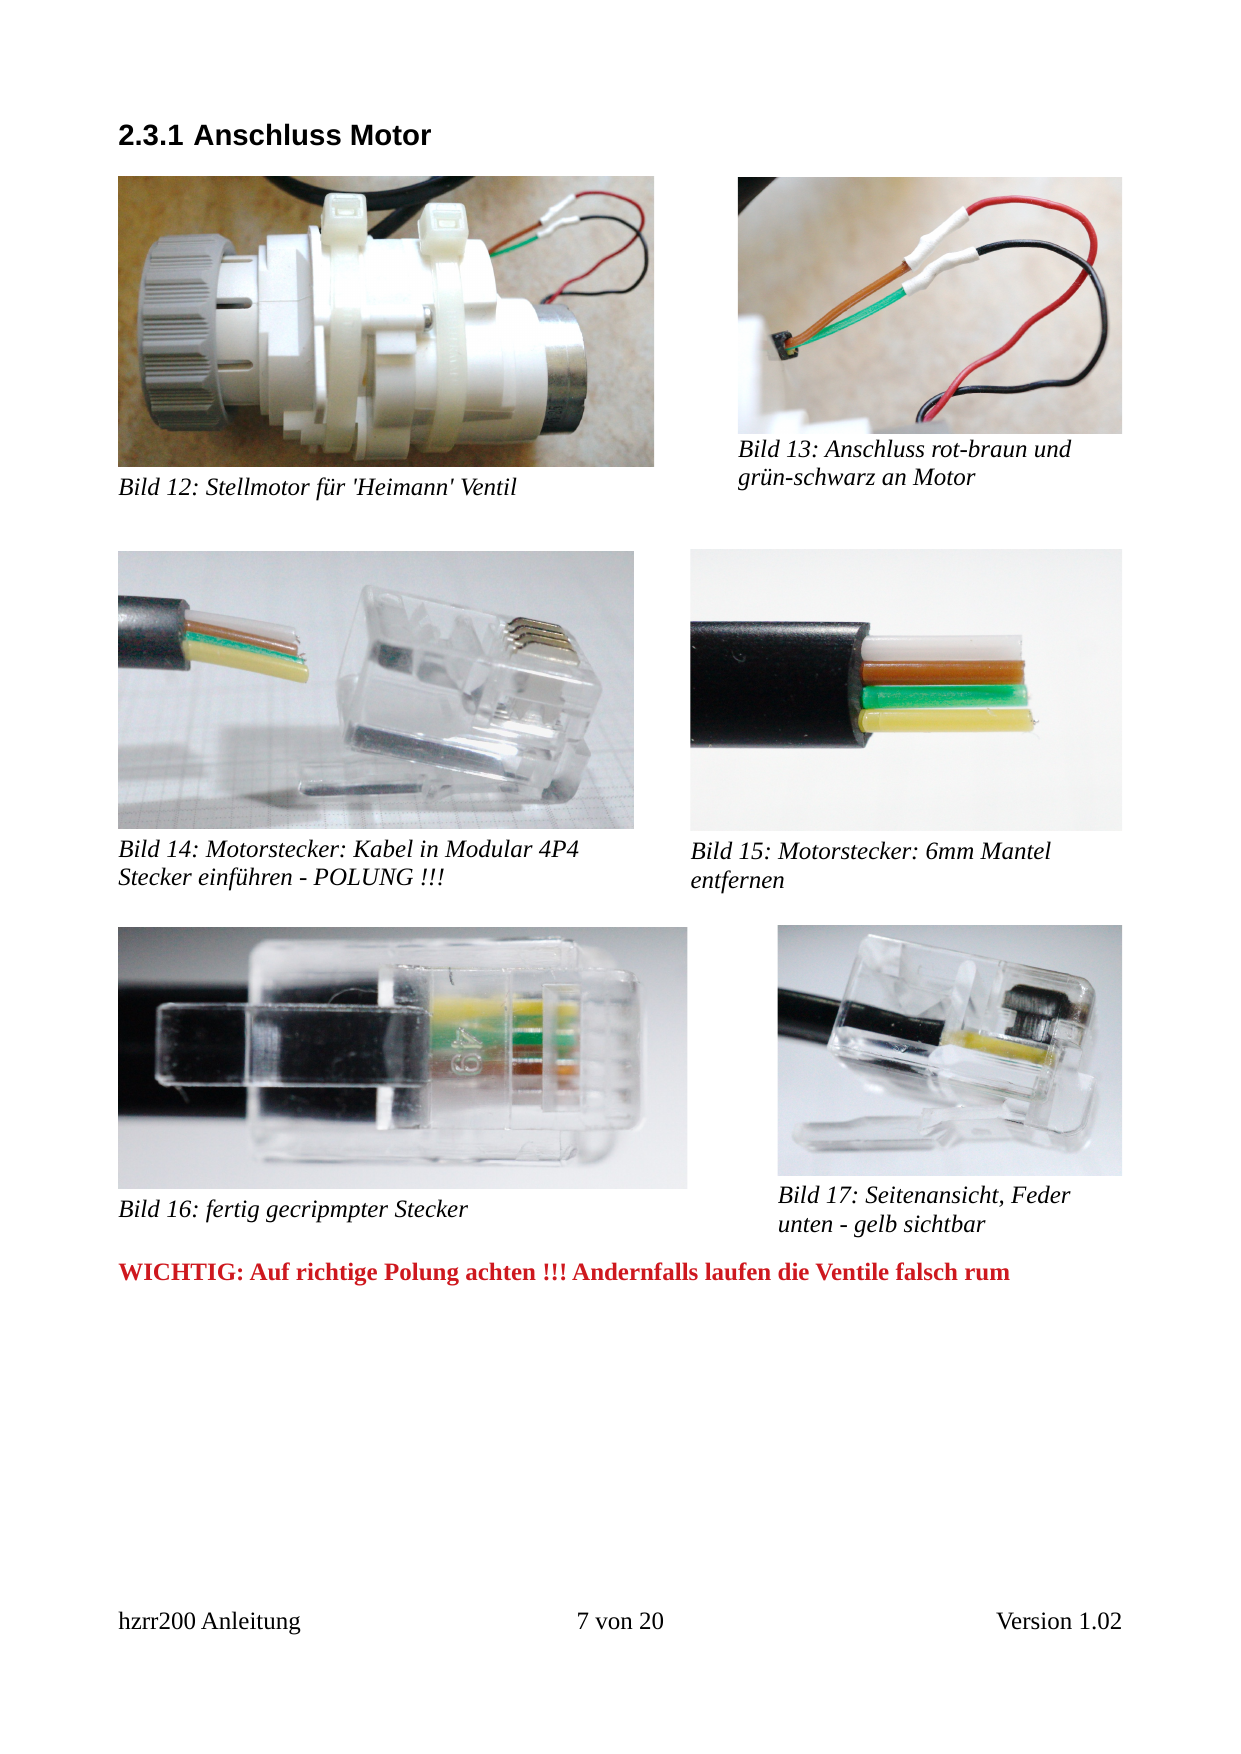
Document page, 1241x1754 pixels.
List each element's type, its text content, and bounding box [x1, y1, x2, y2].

subtitle Anschluss Motor [118, 118, 1122, 152]
text WICHTIG: Auf richtige Polung achten !!! Andernfalls laufen die Ventile falsch rum [118, 1257, 1122, 1286]
text Bild 14: Motorstecker: Kabel in Modular 4P4 Stecker einführen - POLUNG !!! [118, 829, 634, 891]
text Bild 17: Seitenansicht, Feder unten - gelb sichtbar [778, 1176, 1122, 1238]
text Bild 16: fertig gecripmpter Stecker [118, 1189, 687, 1223]
picture [690, 549, 1123, 831]
picture [118, 927, 688, 1189]
text Bild 13: Anschluss rot-braun und grün-schwarz an Motor [738, 434, 1122, 491]
picture [118, 176, 655, 467]
text Bild 12: Stellmotor für 'Heimann' Ventil [118, 467, 654, 501]
picture [118, 551, 634, 829]
picture [777, 925, 1123, 1176]
picture [737, 177, 1123, 434]
text Bild 15: Motorstecker: 6mm Mantel entfernen [690, 831, 1122, 894]
